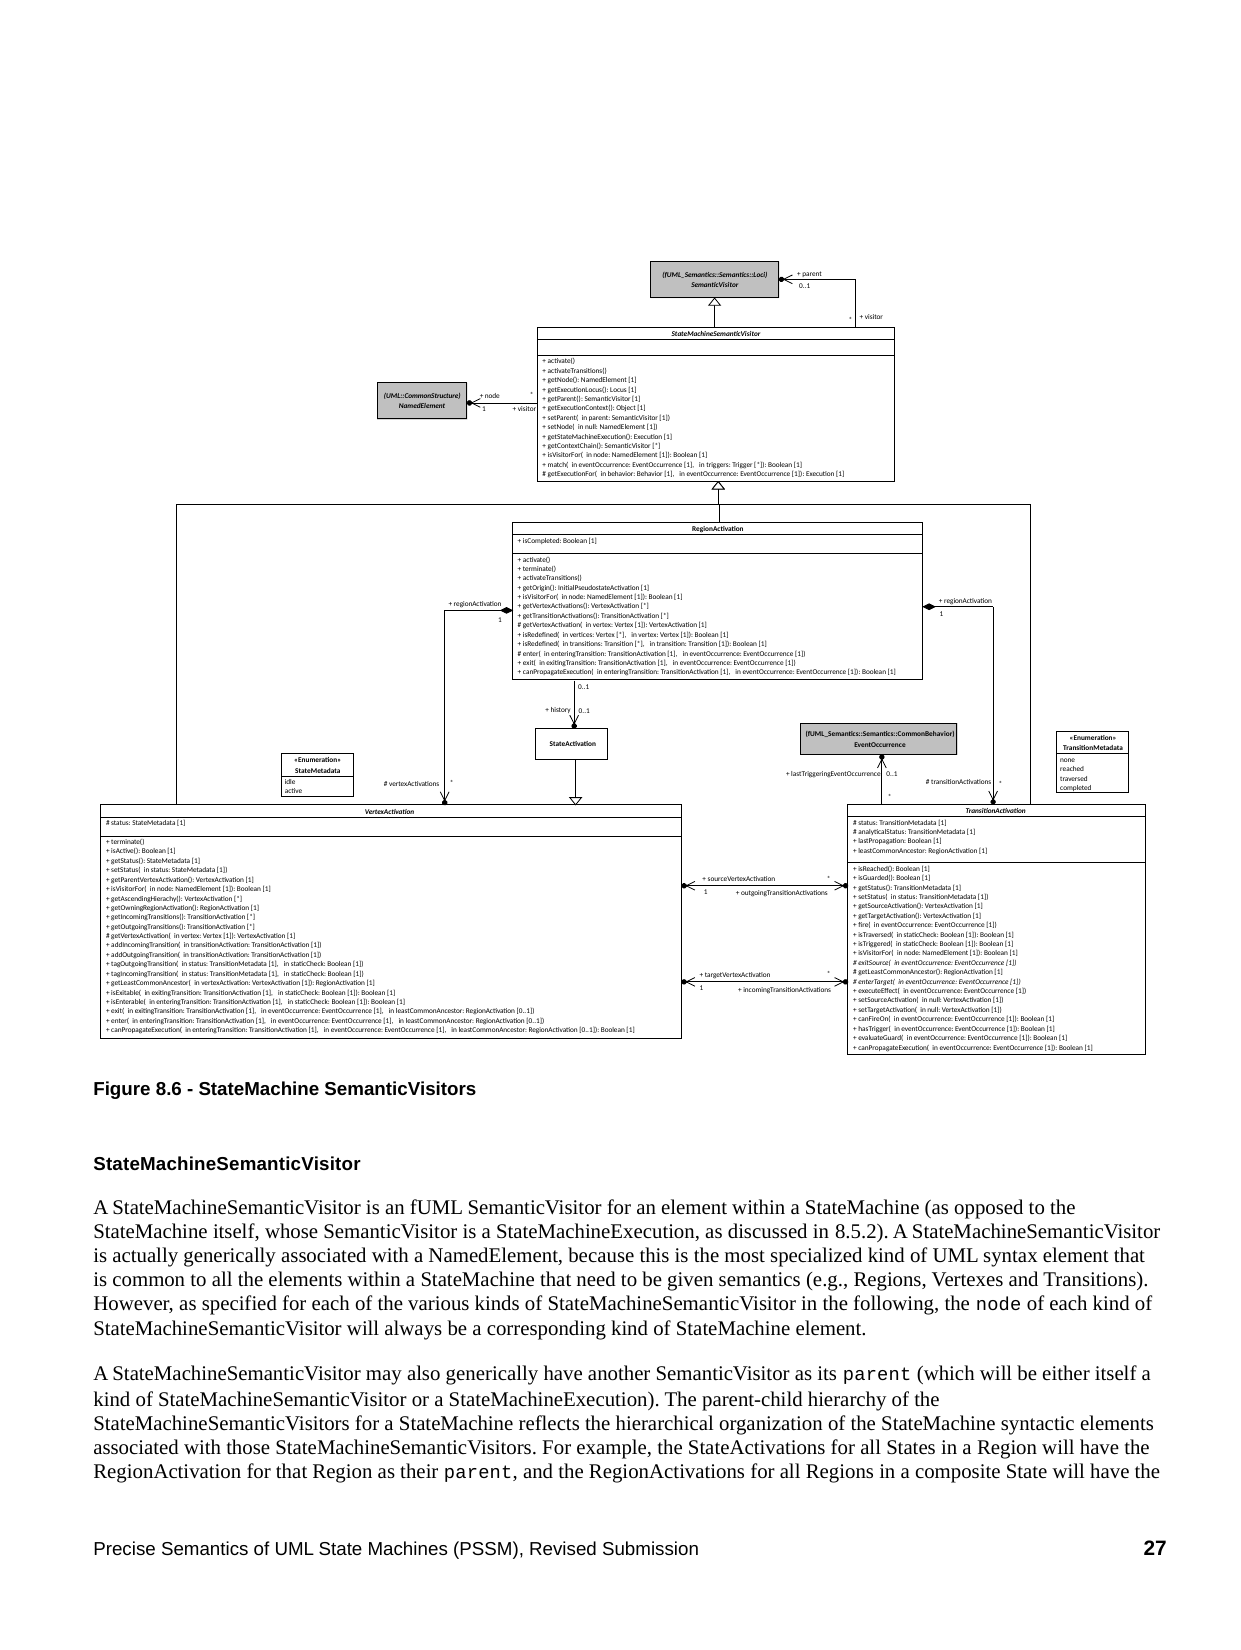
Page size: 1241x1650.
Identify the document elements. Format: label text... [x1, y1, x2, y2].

text A StateMachineSemanticVisitor is an fUML SemanticVisitor for an element within a StateMachine (as opposed to the StateMachine itself, whose SemanticVisitor is a StateMachineExecution, as discussed in 8.5.2). A StateMachineSemanticVisitor is actually generically associated with a NamedElement, because this is the most specialized kind of UML syntax element that is common to all the elements within a StateMachine that need to be given semantics (e.g., Regions, Vertexes and Transitions). However, as specified for each of the various kinds of StateMachineSemanticVisitor in the following, the node of each kind of StateMachineSemanticVisitor will always be a corresponding kind of StateMachine element. [93, 1195, 1164, 1340]
text Figure 8.6 - StateMachine SemanticVisitors [93, 1078, 1164, 1100]
text A StateMachineSemanticVisitor may also generically have another SemanticVisitor as its parent (which will be either itself a kind of StateMachineSemanticVisitor or a StateMachineExecution). The parent-child hierarchy of the StateMachineSemanticVisitors for a StateMachine reflects the hierarchical organization of the StateMachine syntactic elements associated with those StateMachineSemanticVisitors. For example, the StateActivations for all States in a Region will have the RegionActivation for that Region as their parent, and the RegionActivations for all Regions in a composite State will have the [93, 1361, 1164, 1484]
subtitle StateMachineSemanticVisitor [93, 1152, 1164, 1174]
